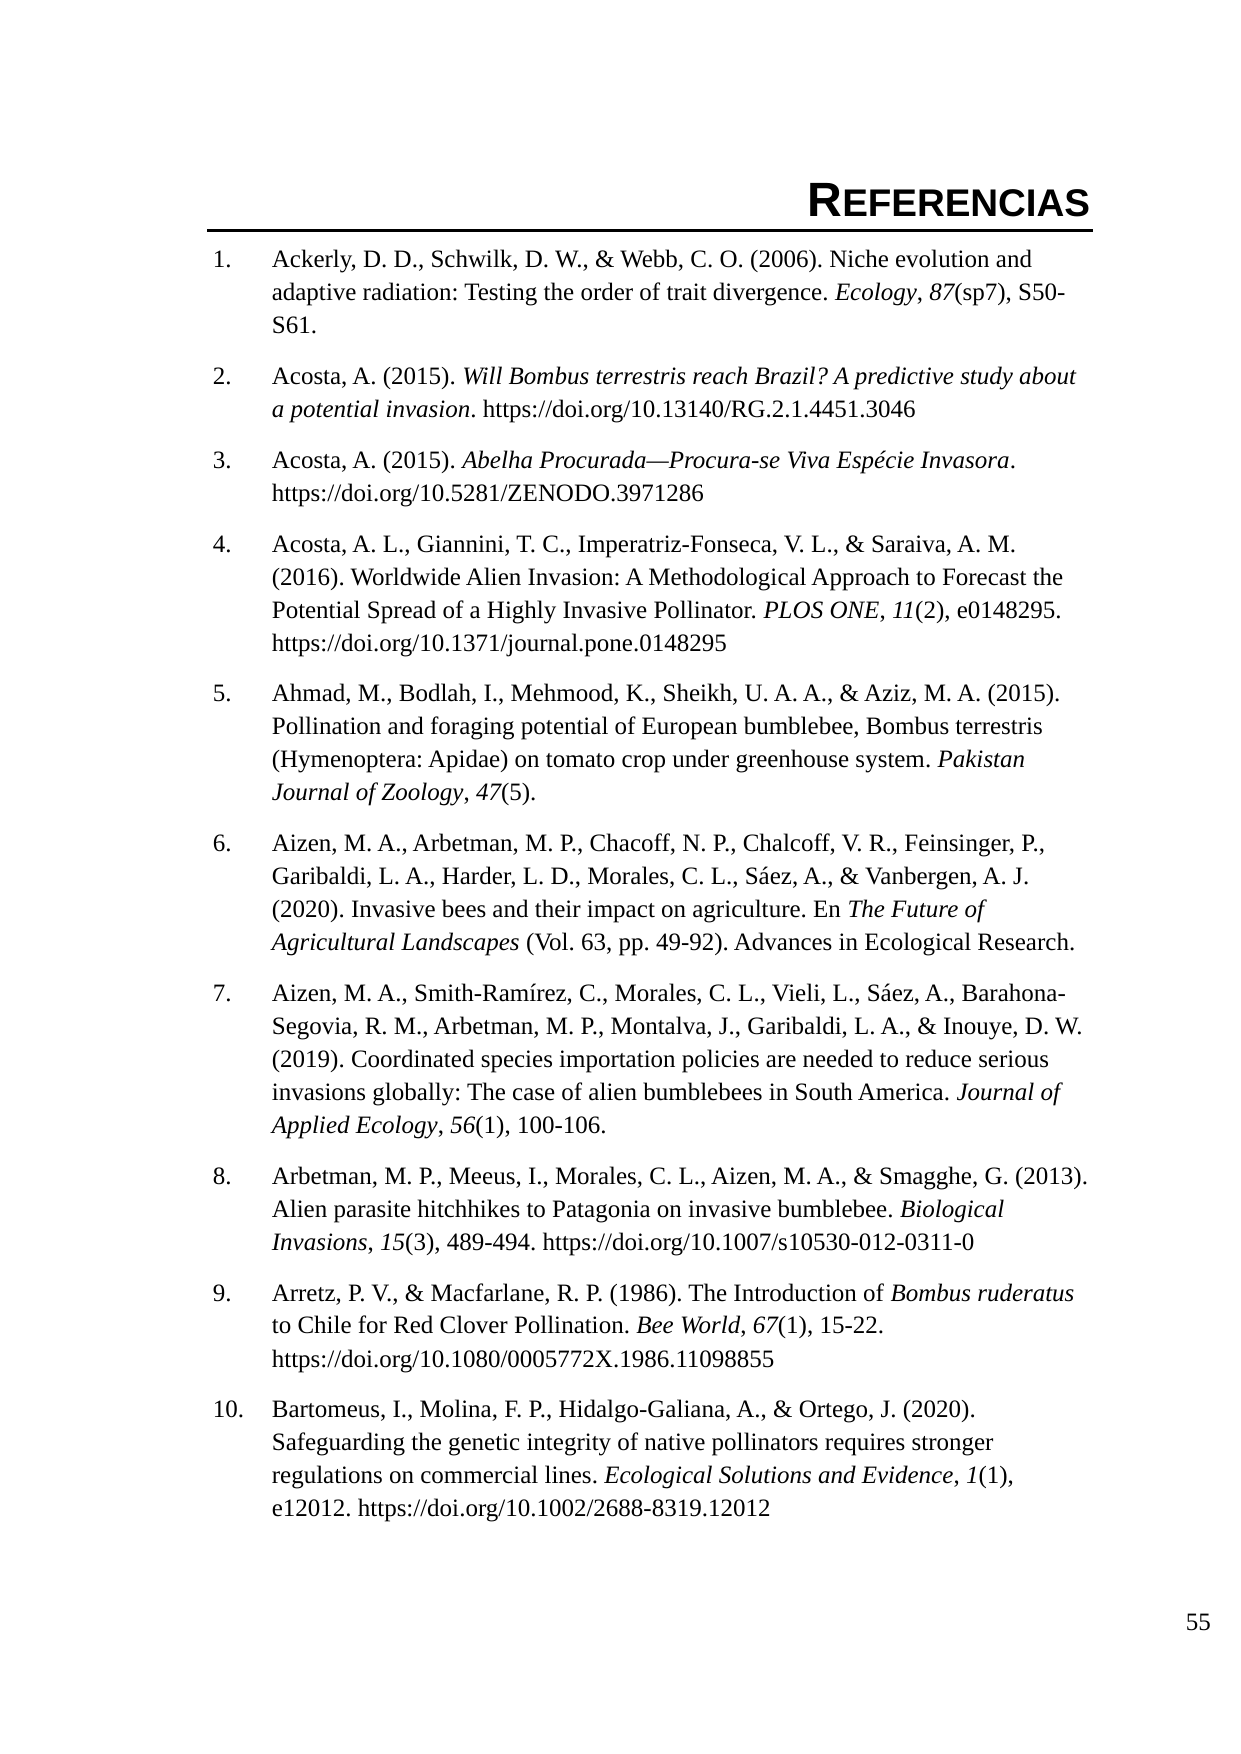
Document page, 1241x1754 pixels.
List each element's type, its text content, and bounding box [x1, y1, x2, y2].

list Acosta, A. (2015). Abelha Procurada—Procura-se Viva Espécie Invasora. https://doi.org/10.5281/ZENODO.3971286 [213, 445, 1093, 507]
list Ahmad, M., Bodlah, I., Mehmood, K., Sheikh, U. A. A., & Aziz, M. A. (2015). Pollination and foraging potential of European bumblebee, Bombus terrestris (Hymenoptera: Apidae) on tomato crop under greenhouse system. Pakistan Journal of Zoology, 47(5). [213, 678, 1093, 806]
list Aizen, M. A., Smith-Ramírez, C., Morales, C. L., Vieli, L., Sáez, A., Barahona-Segovia, R. M., Arbetman, M. P., Montalva, J., Garibaldi, L. A., & Inouye, D. W. (2019). Coordinated species importation policies are needed to reduce serious invasions globally: The case of alien bumblebees in South America. Journal of Applied Ecology, 56(1), 100-106. [213, 978, 1093, 1139]
list Aizen, M. A., Arbetman, M. P., Chacoff, N. P., Chalcoff, V. R., Feinsinger, P., Garibaldi, L. A., Harder, L. D., Morales, C. L., Sáez, A., & Vanbergen, A. J. (2020). Invasive bees and their impact on agriculture. En The Future of Agricultural Landscapes (Vol. 63, pp. 49-92). Advances in Ecological Research. [213, 828, 1093, 956]
list Bartomeus, I., Molina, F. P., Hidalgo-Galiana, A., & Ortego, J. (2020). Safeguarding the genetic integrity of native pollinators requires stronger regulations on commercial lines. Ecological Solutions and Evidence, 1(1), e12012. https://doi.org/10.1002/2688-8319.12012 [213, 1394, 1093, 1522]
list Acosta, A. L., Giannini, T. C., Imperatriz-Fonseca, V. L., & Saraiva, A. M. (2016). Worldwide Alien Invasion: A Methodological Approach to Forecast the Potential Spread of a Highly Invasive Pollinator. PLOS ONE, 11(2), e0148295. https://doi.org/10.1371/journal.pone.0148295 [213, 529, 1093, 656]
list Ackerly, D. D., Schwilk, D. W., & Webb, C. O. (2006). Niche evolution and adaptive radiation: Testing the order of trait divergence. Ecology, 87(sp7), S50-S61. [213, 244, 1093, 339]
list Arretz, P. V., & Macfarlane, R. P. (1986). The Introduction of Bombus ruderatus to Chile for Red Clover Pollination. Bee World, 67(1), 15-22. https://doi.org/10.1080/0005772X.1986.11098855 [213, 1278, 1093, 1372]
list Acosta, A. (2015). Will Bombus terrestris reach Brazil? A predictive study about a potential invasion. https://doi.org/10.13140/RG.2.1.4451.3046 [213, 361, 1093, 423]
subtitle Referencias [207, 168, 1093, 229]
list Arbetman, M. P., Meeus, I., Morales, C. L., Aizen, M. A., & Smagghe, G. (2013). Alien parasite hitchhikes to Patagonia on invasive bumblebee. Biological Invasions, 15(3), 489-494. https://doi.org/10.1007/s10530-012-0311-0 [213, 1161, 1093, 1256]
